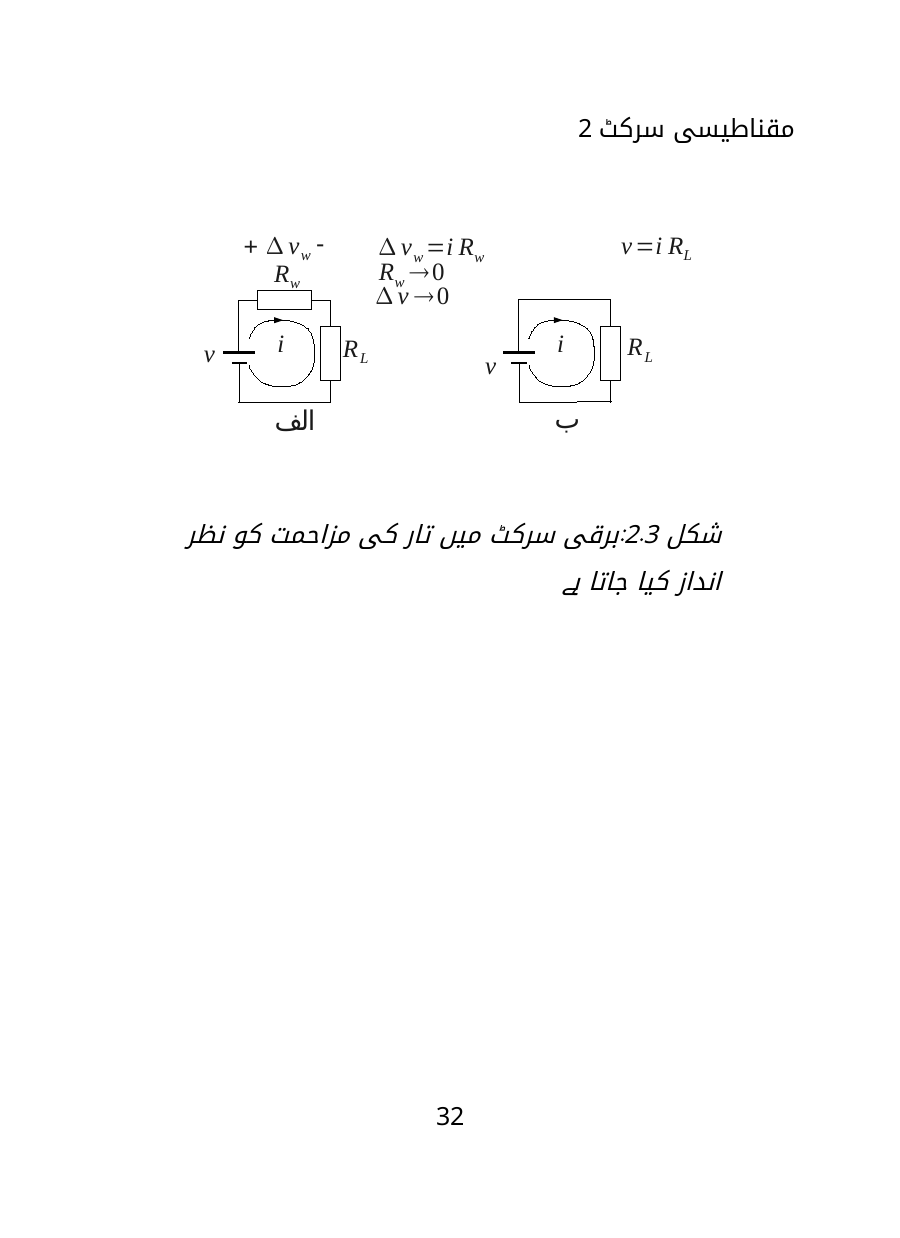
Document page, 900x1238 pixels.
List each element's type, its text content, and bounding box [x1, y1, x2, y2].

text شکل 2.3:برقی سرکٹ میں تار کی مزاحمت کو نظر انداز کیا جاتا ہے [179, 195, 721, 606]
